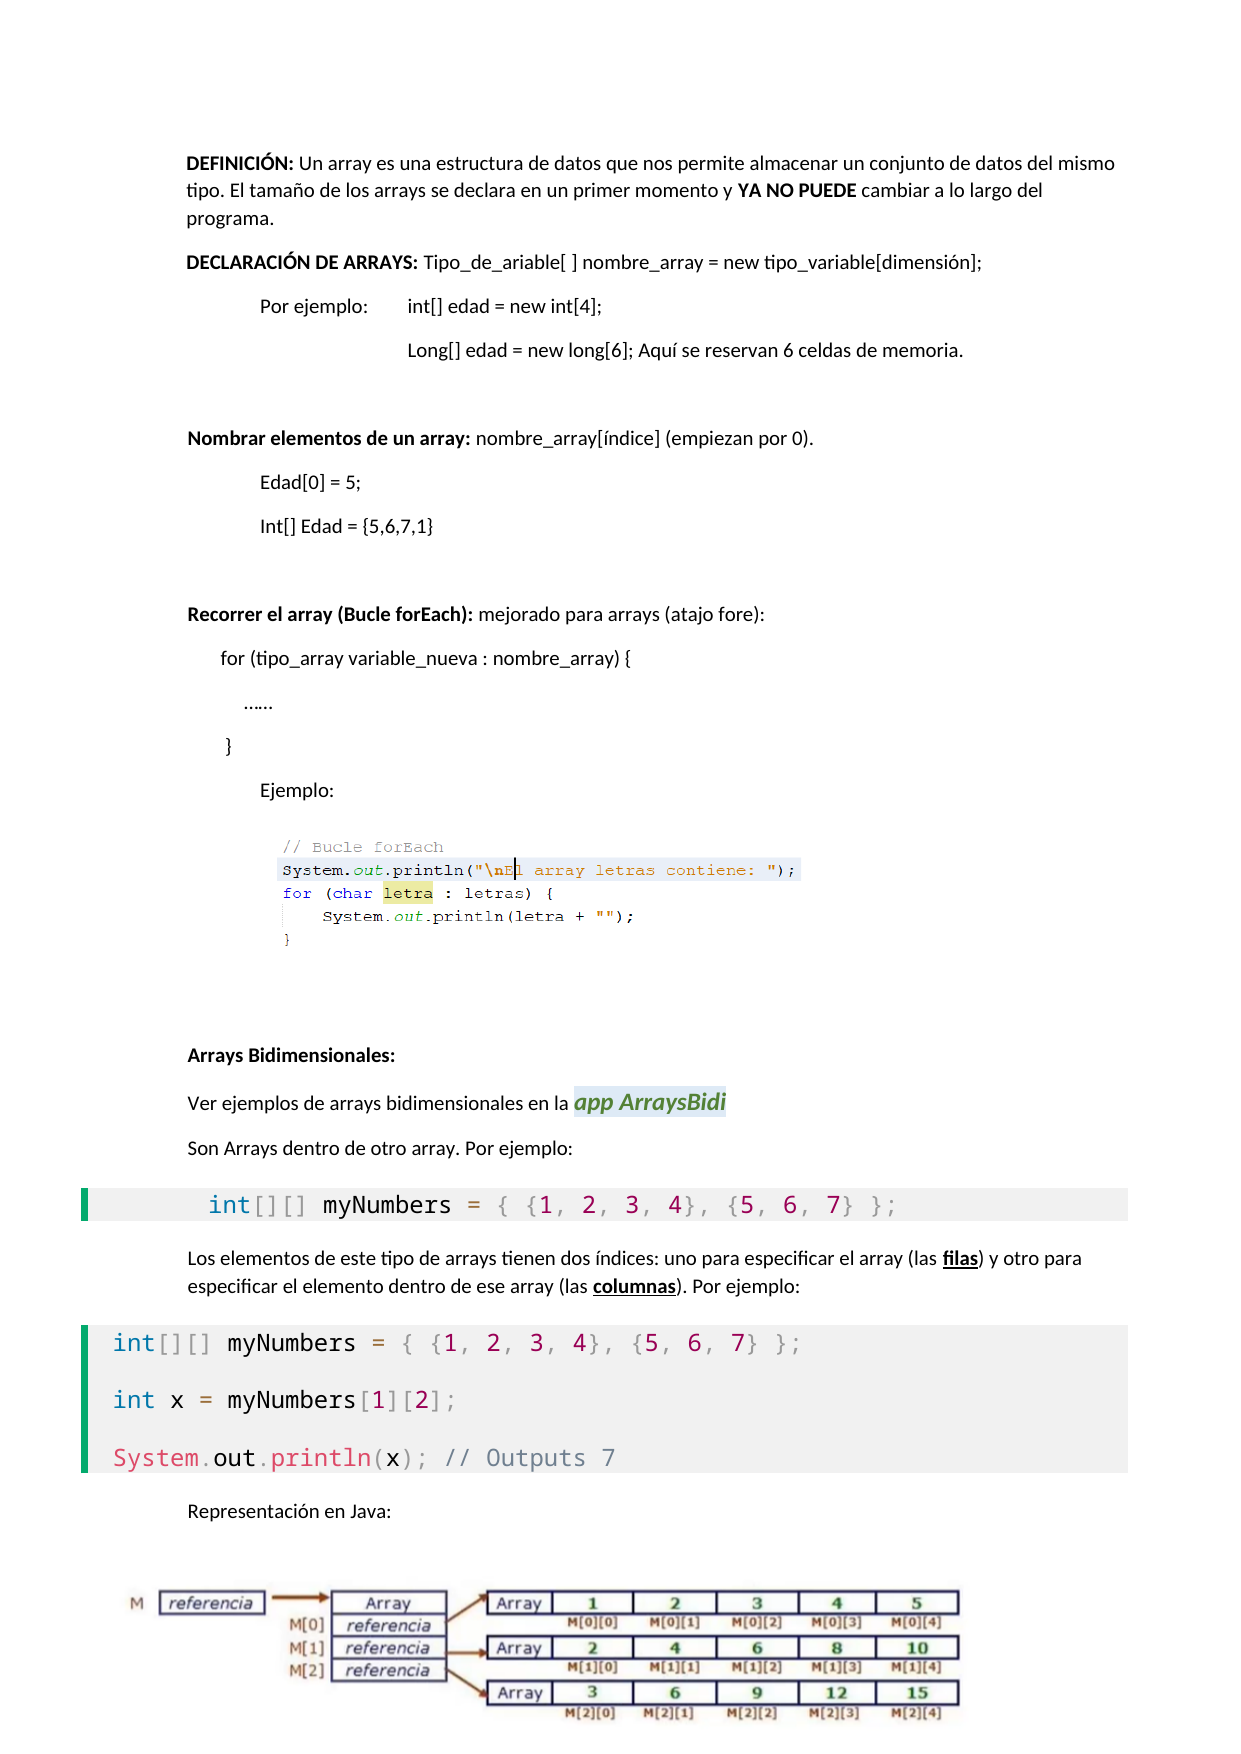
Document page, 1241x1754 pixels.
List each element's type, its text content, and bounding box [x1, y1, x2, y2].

text int[][] myNumbers = { {1, 2, 3, 4}, {5, 6, 7} }; [88, 1188, 1128, 1221]
text Long[] edad = new long[6]; Aquí se reservan 6 celdas de memoria. [260, 337, 1128, 362]
text Los elementos de este tipo de arrays tienen dos índices: uno para especificar el array (las filas) y otro para especificar el elemento dentro de ese array (las columnas). Por ejemplo: [187, 1246, 1128, 1298]
text Representación en Java: [187, 1498, 1128, 1524]
text Edad[0] = 5; [187, 469, 1128, 494]
text int x = myNumbers[1][2]; [88, 1383, 1128, 1416]
text } [187, 733, 1128, 759]
text Son Arrays dentro de otro array. Por ejemplo: [187, 1136, 1128, 1161]
text Recorrer el array (Bucle forEach): mejorado para arrays (atajo fore): [187, 601, 1128, 627]
text int[][] myNumbers = { {1, 2, 3, 4}, {5, 6, 7} }; [88, 1325, 1128, 1358]
picture [277, 832, 802, 958]
text for (tipo_array variable_nueva : nombre_array) { [187, 645, 1128, 671]
text Arrays Bidimensionales: [187, 1042, 1128, 1067]
text Por ejemplo: int[] edad = new int[4]; [260, 293, 1128, 318]
text Ejemplo: [187, 778, 1128, 803]
text DEFINICIÓN: Un array es una estructura de datos que nos permite almacenar un conjunto de datos del mismo tipo. El tamaño de los arrays se declara en un primer momento y YA NO PUEDE cambiar a lo largo del programa. [186, 150, 1128, 230]
text …… [187, 689, 1128, 715]
text Int[] Edad = {5,6,7,1} [187, 513, 1128, 539]
picture [104, 1543, 991, 1754]
text Nombrar elementos de un array: nombre_array[índice] (empiezan por 0). [187, 425, 1128, 451]
text System.out.println(x); // Outputs 7 [88, 1441, 1128, 1473]
text DECLARACIÓN DE ARRAYS: Tipo_de_ariable[ ] nombre_array = new tipo_variable[dimensión]; [186, 249, 1128, 274]
text Ver ejemplos de arrays bidimensionales en la app ArraysBidi [187, 1086, 1128, 1117]
